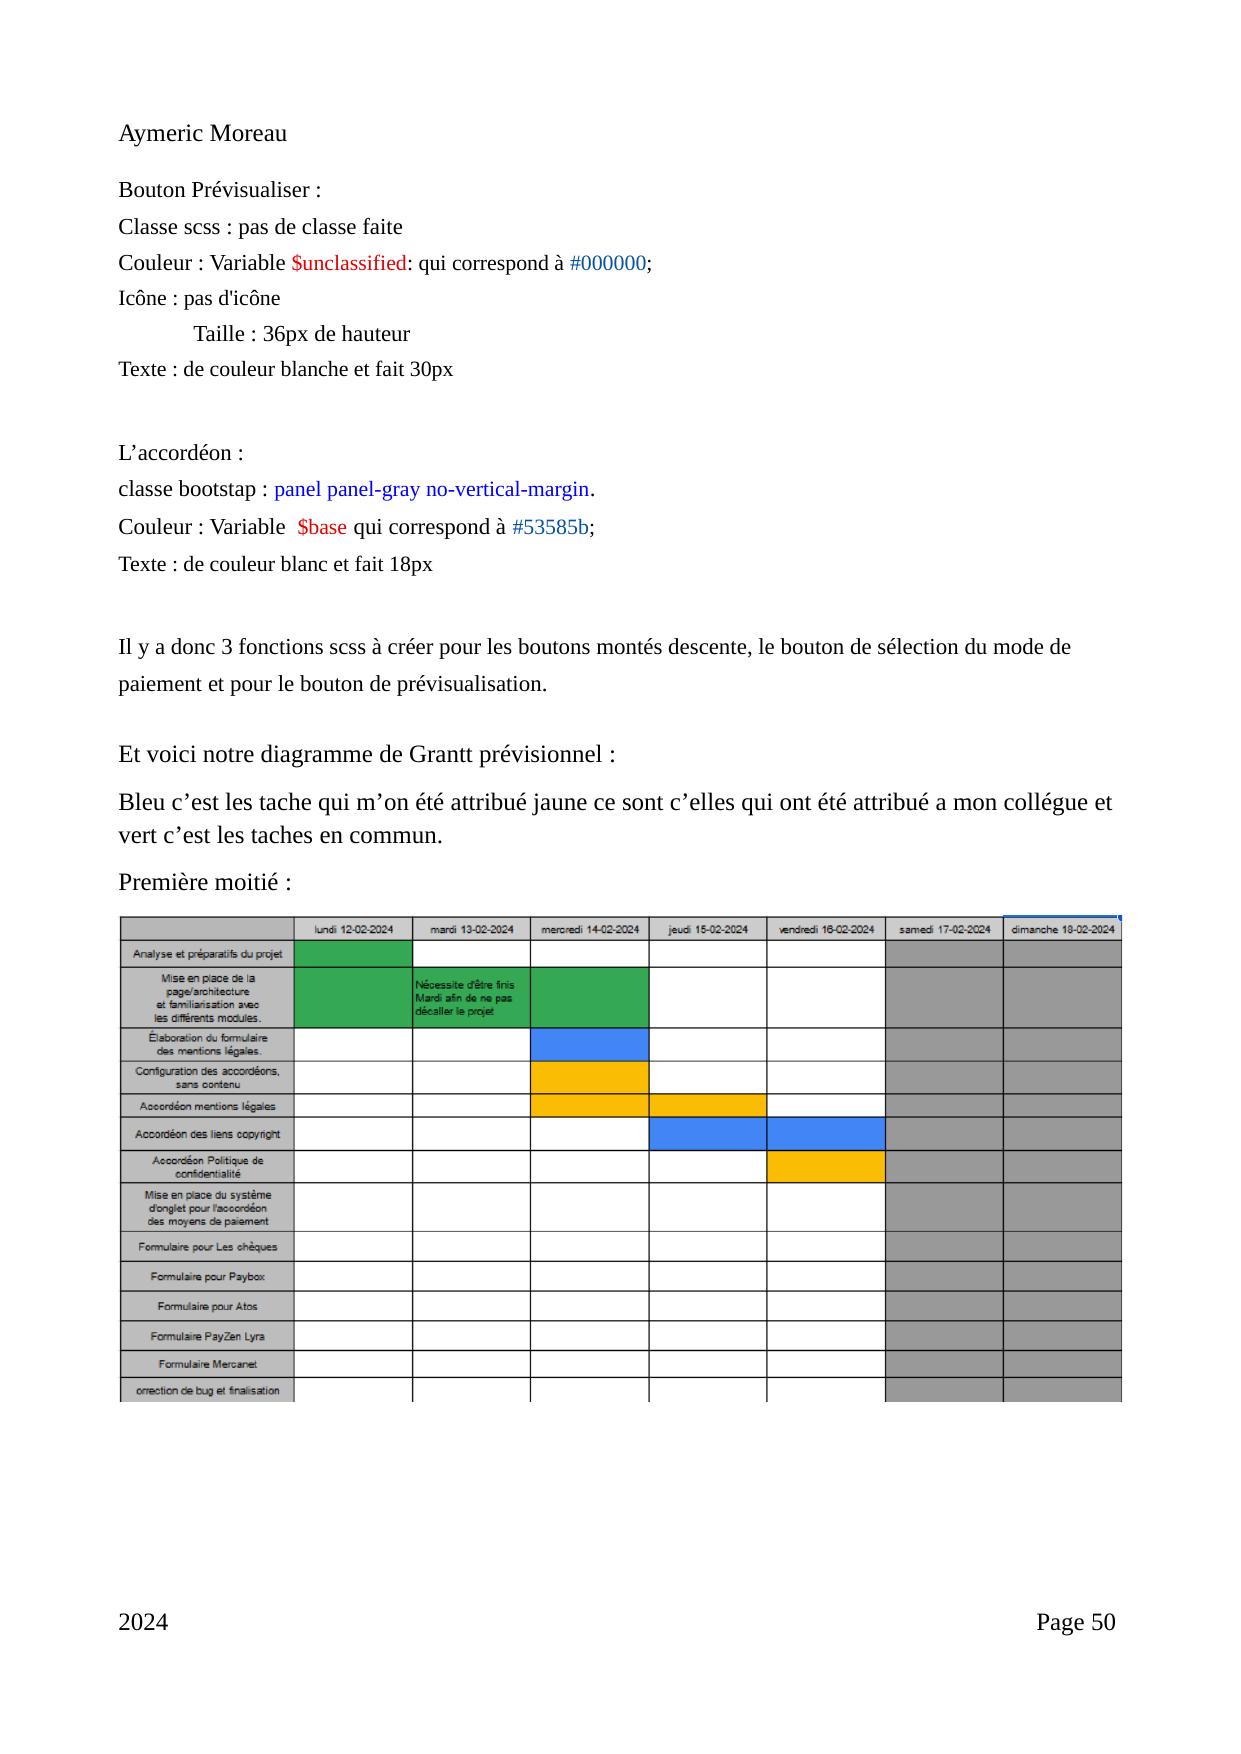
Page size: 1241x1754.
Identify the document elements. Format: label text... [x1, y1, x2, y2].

text Taille : 36px de hauteur [118, 320, 1122, 346]
text Il y a donc 3 fonctions scss à créer pour les boutons montés descente, le bouton de sélection du mode de paiement et pour le bouton de prévisualisation. [118, 633, 1122, 696]
text Bouton Prévisualiser : [118, 176, 1122, 203]
text Classe scss : pas de classe faite [118, 213, 1122, 239]
text Couleur : Variable $base qui correspond à #53585b; [118, 511, 1122, 540]
text Icône : pas d'icône [118, 285, 1122, 311]
text classe bootstap : panel panel-gray no-vertical-margin. [118, 475, 1122, 501]
text Première moitié : [118, 867, 1122, 896]
picture [118, 915, 1123, 1402]
text Texte : de couleur blanc et fait 18px [118, 551, 1122, 576]
text Texte : de couleur blanche et fait 30px [118, 356, 1122, 382]
text L’accordéon : [118, 439, 1122, 465]
text Couleur : Variable $unclassified: qui correspond à #000000; [118, 249, 1122, 275]
text Bleu c’est les tache qui m’on été attribué jaune ce sont c’elles qui ont été attribué a mon collégue et vert c’est les taches en commun. [118, 787, 1122, 848]
text Et voici notre diagramme de Grantt prévisionnel : [118, 706, 1122, 768]
